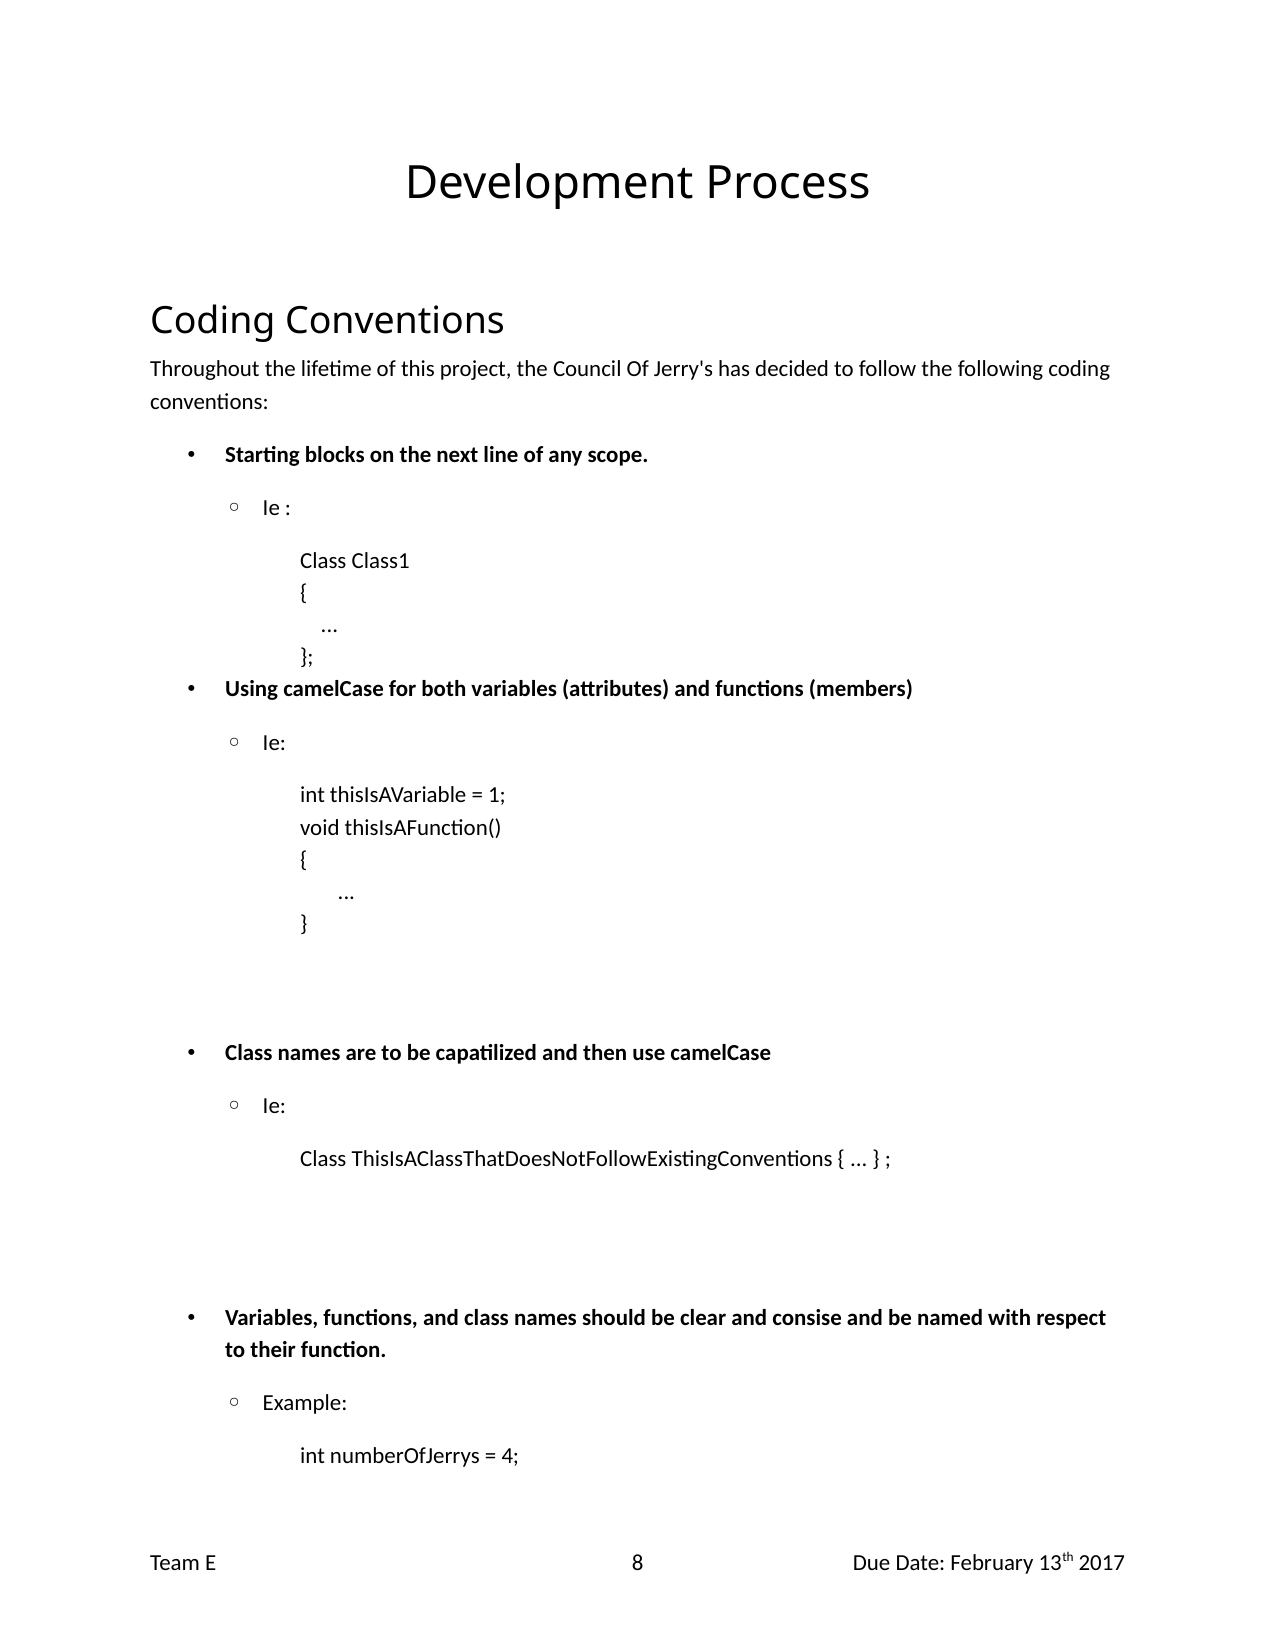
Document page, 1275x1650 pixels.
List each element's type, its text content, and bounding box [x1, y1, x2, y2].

list { [262, 578, 1125, 606]
list Class names are to be capatilized and then use camelCase [187, 1038, 1125, 1066]
list int numberOfJerrys = 4; [262, 1441, 1125, 1469]
list Using camelCase for both variables (attributes) and functions (members) [187, 674, 1125, 703]
list void thisIsAFunction() [262, 813, 1125, 841]
list Example: [225, 1388, 1125, 1416]
list Ie : [225, 493, 1125, 521]
list ... [225, 610, 1125, 638]
list ... [300, 877, 1125, 905]
text Class ThisIsAClassThatDoesNotFollowExistingConventions { ... } ; [150, 1144, 1125, 1172]
list Ie: [225, 1091, 1125, 1119]
text Throughout the lifetime of this project, the Council Of Jerry's has decided to follow the following coding conventions: [150, 354, 1125, 415]
list Starting blocks on the next line of any scope. [187, 440, 1125, 468]
text Development Process [150, 150, 1125, 212]
list { [262, 845, 1125, 873]
text } [150, 909, 1125, 937]
list Ie: [225, 728, 1125, 756]
list Class Class1 [262, 546, 1125, 574]
list Variables, functions, and class names should be clear and consise and be named with respect to their function. [187, 1303, 1125, 1363]
list }; [262, 642, 1125, 670]
list int thisIsAVariable = 1; [262, 781, 1125, 809]
text Coding Conventions [150, 293, 1125, 344]
